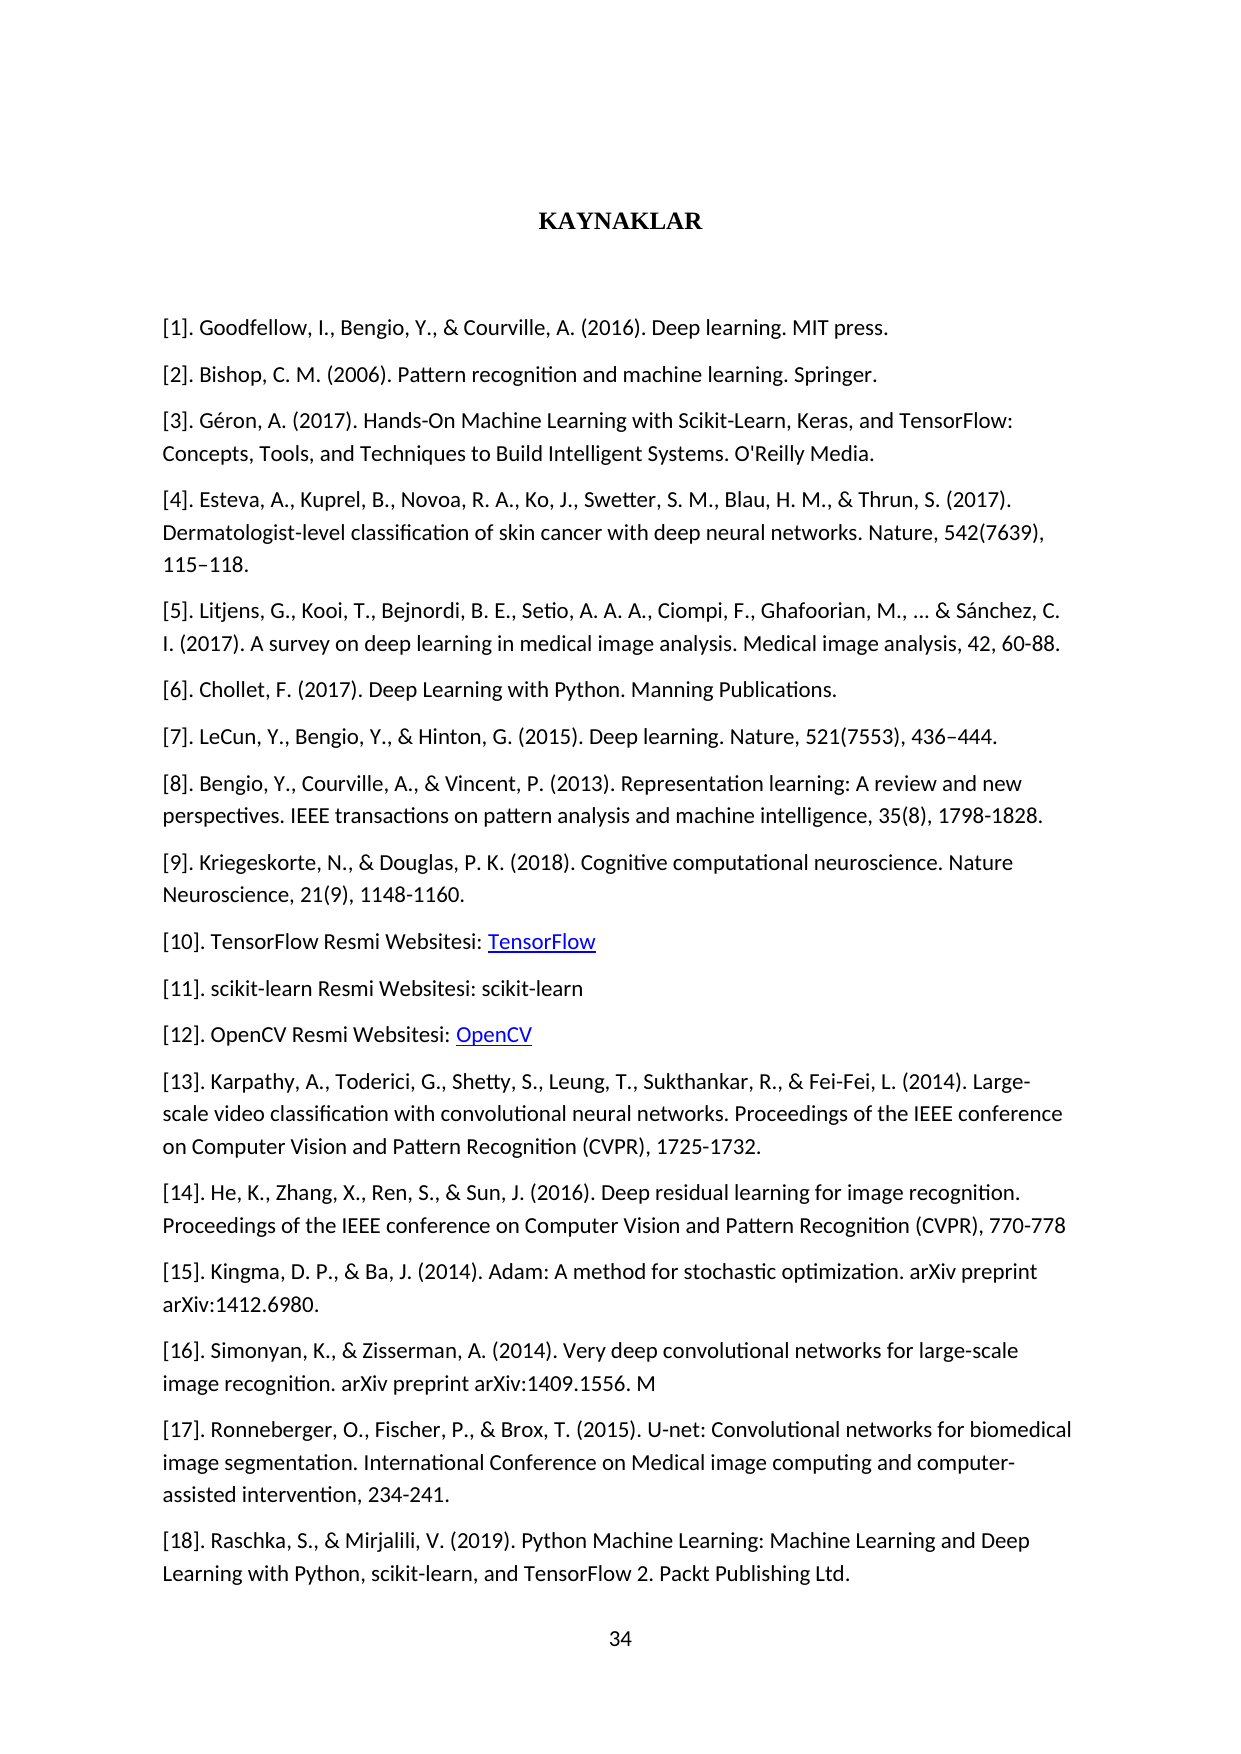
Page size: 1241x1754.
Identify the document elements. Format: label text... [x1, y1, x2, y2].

text [16]. Simonyan, K., & Zisserman, A. (2014). Very deep convolutional networks for large-scale image recognition. arXiv preprint arXiv:1409.1556. M [162, 1336, 1078, 1397]
list [1]. Goodfellow, I., Bengio, Y., & Courville, A. (2016). Deep learning. MIT press. [162, 313, 1078, 341]
text [2]. Bishop, C. M. (2006). Pattern recognition and machine learning. Springer. [162, 360, 1078, 388]
text [5]. Litjens, G., Kooi, T., Bejnordi, B. E., Setio, A. A. A., Ciompi, F., Ghafoorian, M., ... & Sánchez, C. I. (2017). A survey on deep learning in medical image analysis. Medical image analysis, 42, 60-88. [162, 597, 1078, 657]
text [6]. Chollet, F. (2017). Deep Learning with Python. Manning Publications. [162, 676, 1078, 704]
text [10]. TensorFlow Resmi Websitesi: TensorFlow [162, 927, 1078, 955]
text [12]. OpenCV Resmi Websitesi: OpenCV [162, 1021, 1078, 1049]
text [14]. He, K., Zhang, X., Ren, S., & Sun, J. (2016). Deep residual learning for image recognition. Proceedings of the IEEE conference on Computer Vision and Pattern Recognition (CVPR), 770-778 [162, 1178, 1078, 1239]
text [11]. scikit-learn Resmi Websitesi: scikit-learn [162, 974, 1078, 1002]
text [13]. Karpathy, A., Toderici, G., Shetty, S., Leung, T., Sukthankar, R., & Fei-Fei, L. (2014). Large-scale video classification with convolutional neural networks. Proceedings of the IEEE conference on Computer Vision and Pattern Recognition (CVPR), 1725-1732. [162, 1067, 1078, 1160]
text [7]. LeCun, Y., Bengio, Y., & Hinton, G. (2015). Deep learning. Nature, 521(7553), 436–444. [162, 722, 1078, 750]
text [17]. Ronneberger, O., Fischer, P., & Brox, T. (2015). U-net: Convolutional networks for biomedical image segmentation. International Conference on Medical image computing and computer-assisted intervention, 234-241. [162, 1415, 1078, 1508]
text [3]. Géron, A. (2017). Hands-On Machine Learning with Scikit-Learn, Keras, and TensorFlow: Concepts, Tools, and Techniques to Build Intelligent Systems. O'Reilly Media. [162, 407, 1078, 467]
text [4]. Esteva, A., Kuprel, B., Novoa, R. A., Ko, J., Swetter, S. M., Blau, H. M., & Thrun, S. (2017). Dermatologist-level classification of skin cancer with deep neural networks. Nature, 542(7639), 115–118. [162, 486, 1078, 578]
text [18]. Raschka, S., & Mirjalili, V. (2019). Python Machine Learning: Machine Learning and Deep Learning with Python, scikit-learn, and TensorFlow 2. Packt Publishing Ltd. [162, 1527, 1078, 1587]
text [8]. Bengio, Y., Courville, A., & Vincent, P. (2013). Representation learning: A review and new perspectives. IEEE transactions on pattern analysis and machine intelligence, 35(8), 1798-1828. [162, 769, 1078, 829]
text [15]. Kingma, D. P., & Ba, J. (2014). Adam: A method for stochastic optimization. arXiv preprint arXiv:1412.6980. [162, 1257, 1078, 1318]
text KAYNAKLAR [162, 206, 1078, 235]
text [9]. Kriegeskorte, N., & Douglas, P. K. (2018). Cognitive computational neuroscience. Nature Neuroscience, 21(9), 1148-1160. [162, 848, 1078, 908]
